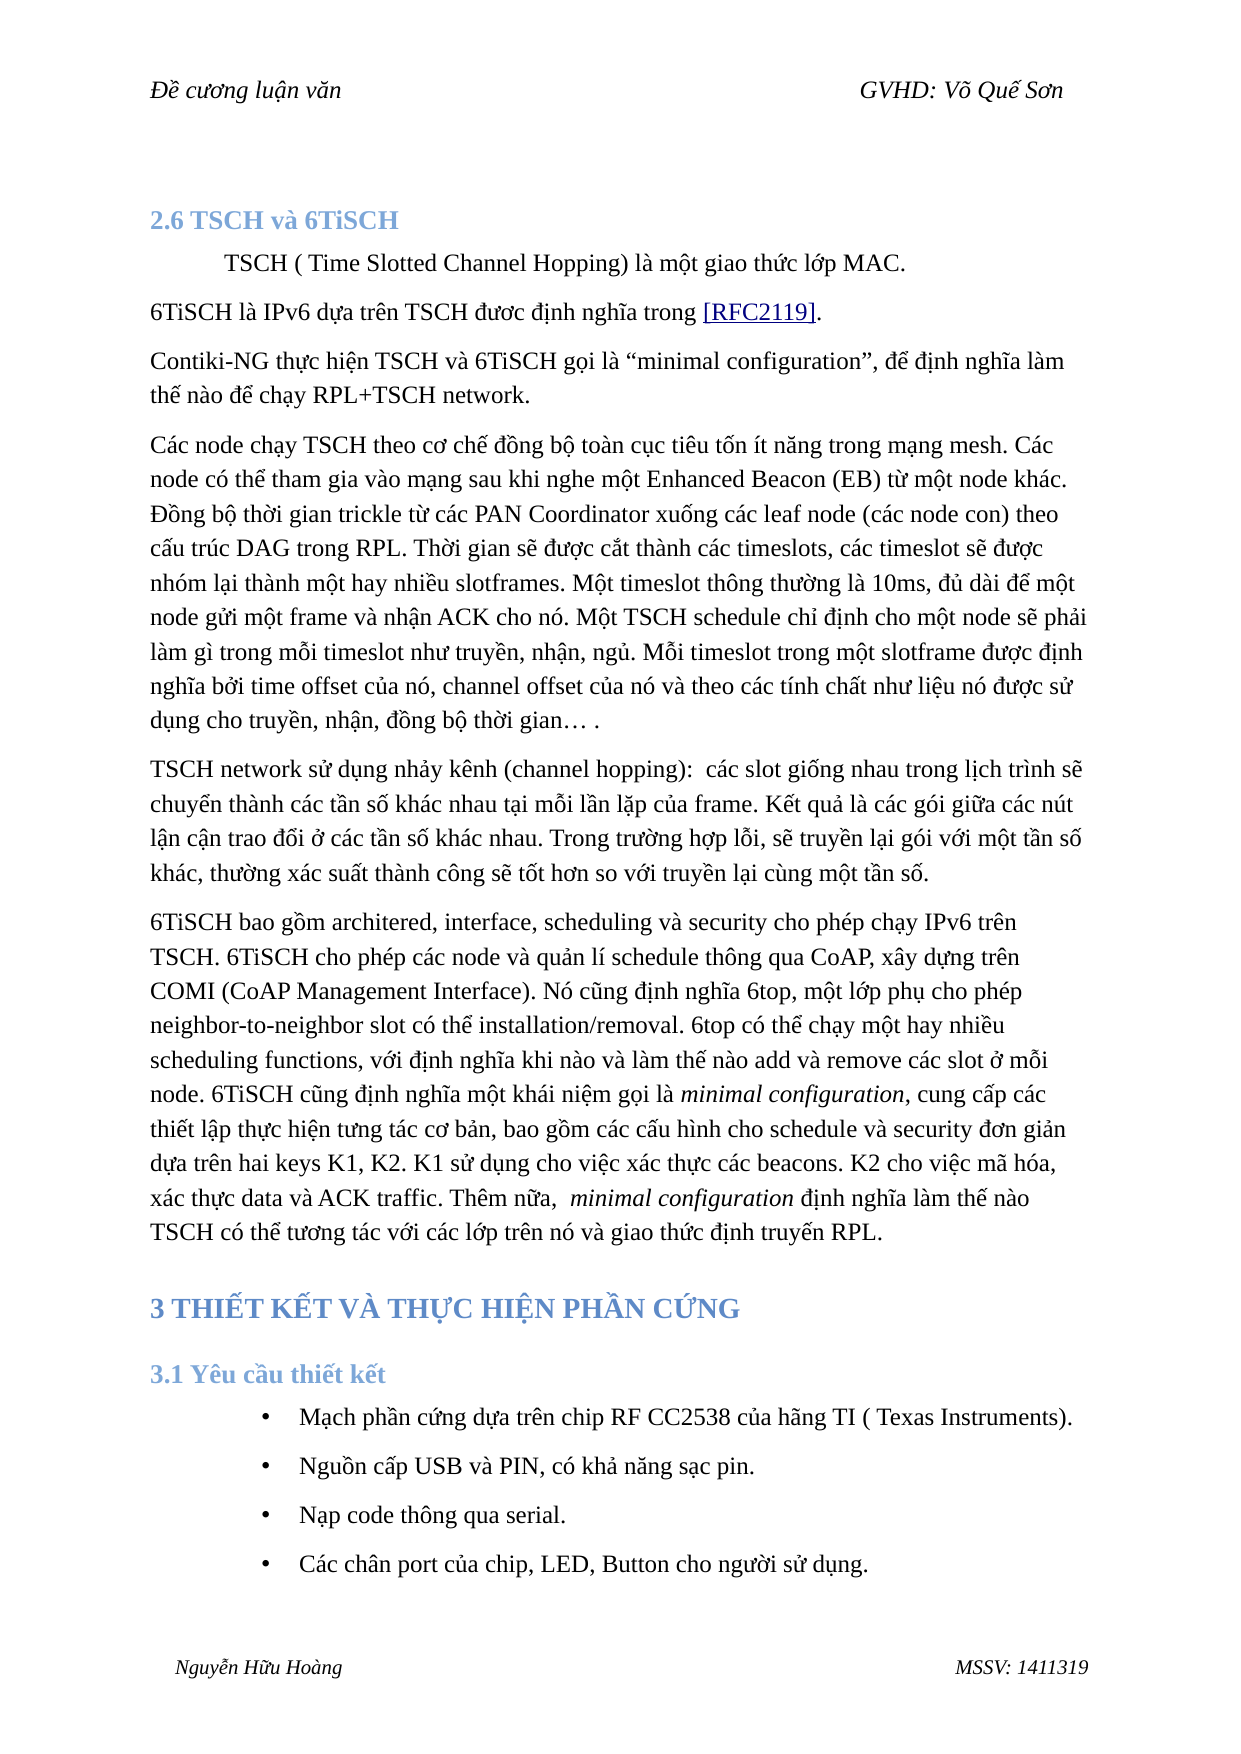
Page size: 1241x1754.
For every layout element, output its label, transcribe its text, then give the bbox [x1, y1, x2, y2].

text TSCH network sử dụng nhảy kênh (channel hopping): các slot giống nhau trong lịch trình sẽ chuyển thành các tần số khác nhau tại mỗi lần lặp của frame. Kết quả là các gói giữa các nút lận cận trao đổi ở các tần số khác nhau. Trong trường hợp lỗi, sẽ truyền lại gói với một tần số khác, thường xác suất thành công sẽ tốt hơn so với truyền lại cùng một tần số. [150, 754, 1090, 887]
list Nạp code thông qua serial. [261, 1500, 1090, 1529]
text TSCH ( Time Slotted Channel Hopping) là một giao thức lớp MAC. [150, 248, 1090, 277]
list Các chân port của chip, LED, Button cho người sử dụng. [261, 1549, 1090, 1578]
text Contiki-NG thực hiện TSCH và 6TiSCH gọi là “minimal configuration”, để định nghĩa làm thế nào để chạy RPL+TSCH network. [150, 346, 1090, 409]
list Mạch phần cứng dựa trên chip RF CC2538 của hãng TI ( Texas Instruments). [261, 1402, 1090, 1431]
subtitle 2.6 TSCH và 6TiSCH [150, 204, 1090, 236]
subtitle 3.1 Yêu cầu thiết kết [150, 1358, 1090, 1389]
text 6TiSCH là IPv6 dựa trên TSCH đươc định nghĩa trong [RFC2119]. [150, 297, 1090, 326]
list Nguồn cấp USB và PIN, có khả năng sạc pin. [261, 1451, 1090, 1480]
subtitle 3 THIẾT KẾT VÀ THỰC HIỆN PHẦN CỨNG [150, 1291, 1090, 1325]
text Các node chạy TSCH theo cơ chế đồng bộ toàn cục tiêu tốn ít năng trong mạng mesh. Các node có thể tham gia vào mạng sau khi nghe một Enhanced Beacon (EB) từ một node khác. Đồng bộ thời gian trickle từ các PAN Coordinator xuống các leaf node (các node con) theo cấu trúc DAG trong RPL. Thời gian sẽ được cắt thành các timeslots, các timeslot sẽ được nhóm lại thành một hay nhiều slotframes. Một timeslot thông thường là 10ms, đủ dài để một node gửi một frame và nhận ACK cho nó. Một TSCH schedule chỉ định cho một node sẽ phải làm gì trong mỗi timeslot như truyền, nhận, ngủ. Mỗi timeslot trong một slotframe được định nghĩa bởi time offset của nó, channel offset của nó và theo các tính chất như liệu nó được sử dụng cho truyền, nhận, đồng bộ thời gian… . [150, 430, 1090, 734]
text 6TiSCH bao gồm architered, interface, scheduling và security cho phép chạy IPv6 trên TSCH. 6TiSCH cho phép các node và quản lí schedule thông qua CoAP, xây dựng trên COMI (CoAP Management Interface). Nó cũng định nghĩa 6top, một lớp phụ cho phép neighbor-to-neighbor slot có thể installation/removal. 6top có thể chạy một hay nhiều scheduling functions, với định nghĩa khi nào và làm thế nào add và remove các slot ở mỗi node. 6TiSCH cũng định nghĩa một khái niệm gọi là minimal configuration, cung cấp các thiết lập thực hiện tưng tác cơ bản, bao gồm các cấu hình cho schedule và security đơn giản dựa trên hai keys K1, K2. K1 sử dụng cho việc xác thực các beacons. K2 cho việc mã hóa, xác thực data và ACK traffic. Thêm nữa, minimal configuration định nghĩa làm thế nào TSCH có thể tương tác với các lớp trên nó và giao thức định truyến RPL. [150, 907, 1090, 1246]
